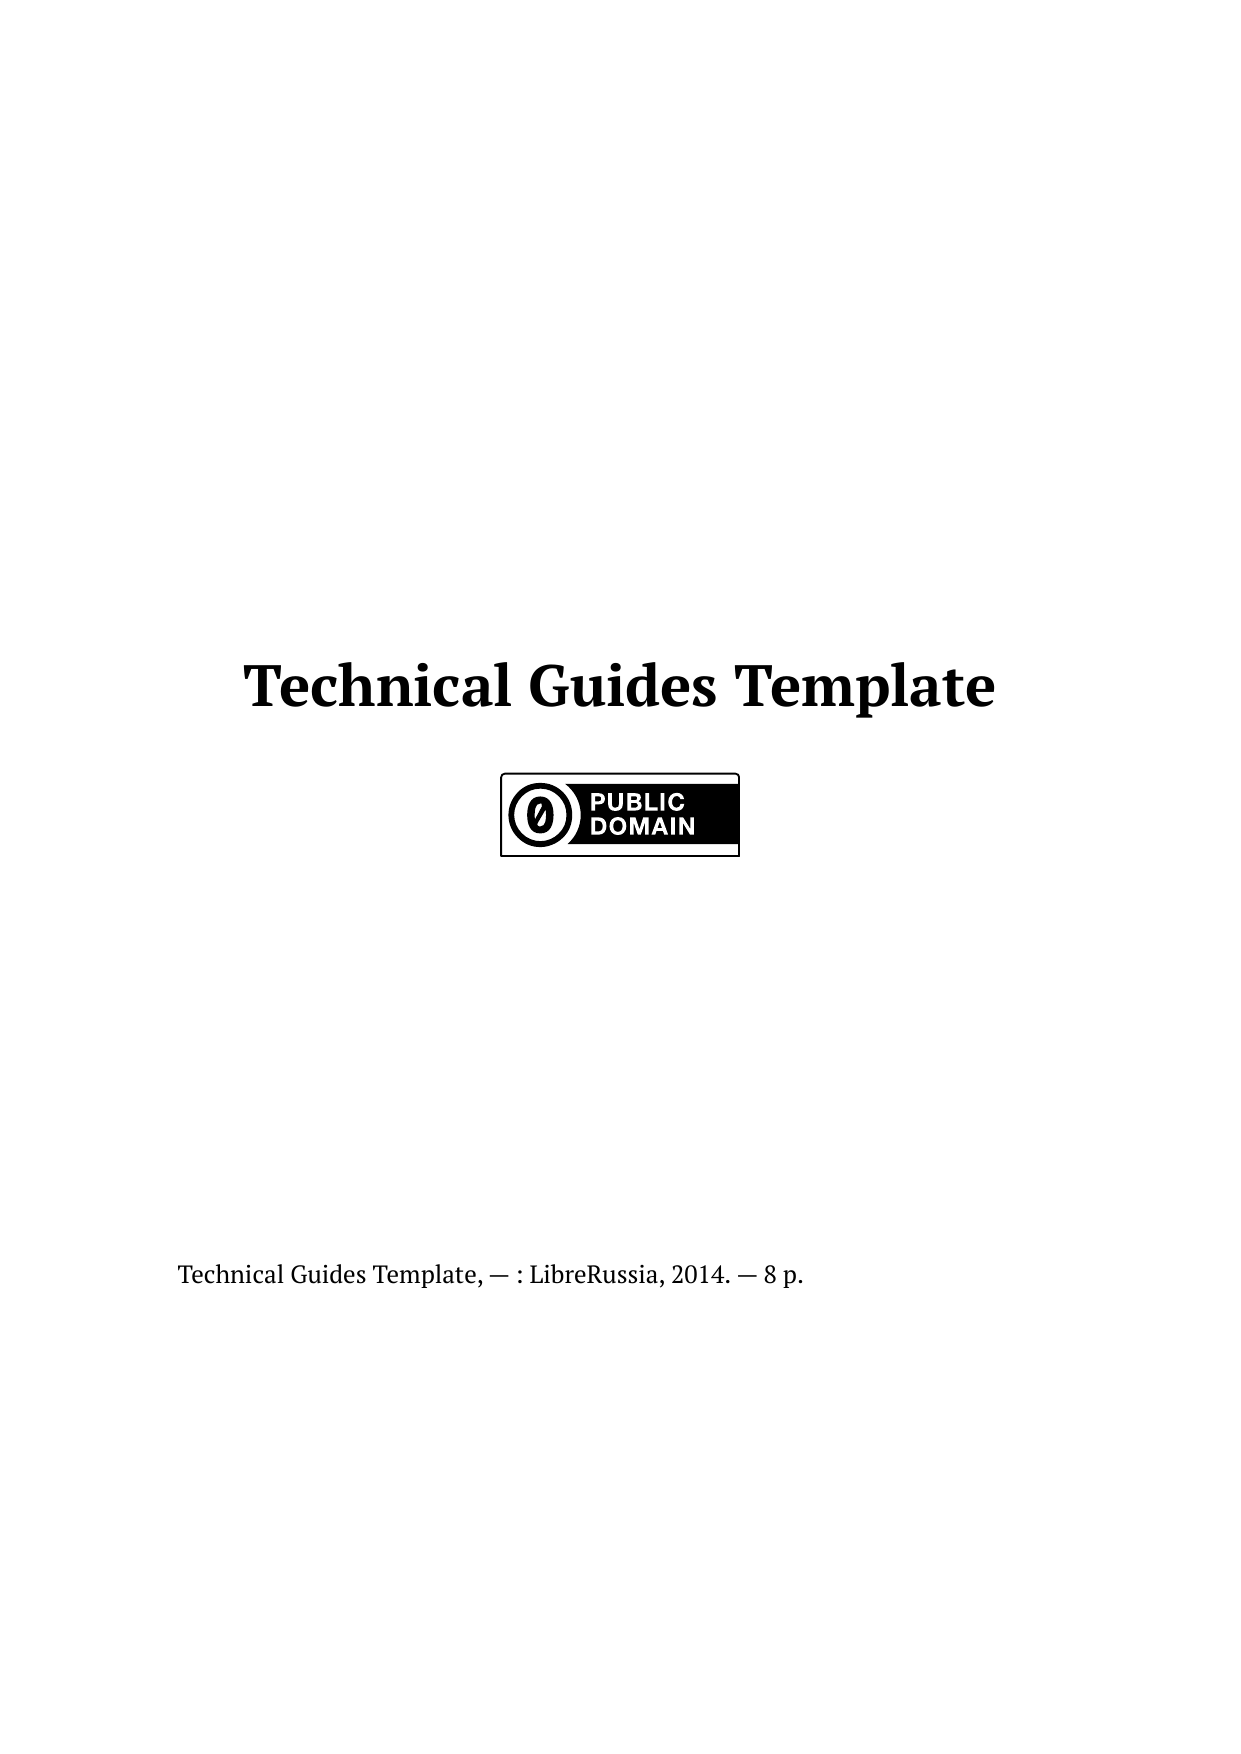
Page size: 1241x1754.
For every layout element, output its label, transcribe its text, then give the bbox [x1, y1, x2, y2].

text Дмитрий Мажарцев [177, 1208, 1122, 1240]
text Technical Guides Template, — Волгоград: LibreRussia, 2014. — 8 p. [177, 1258, 1122, 1290]
text Technical Guides Template [118, 647, 1122, 722]
